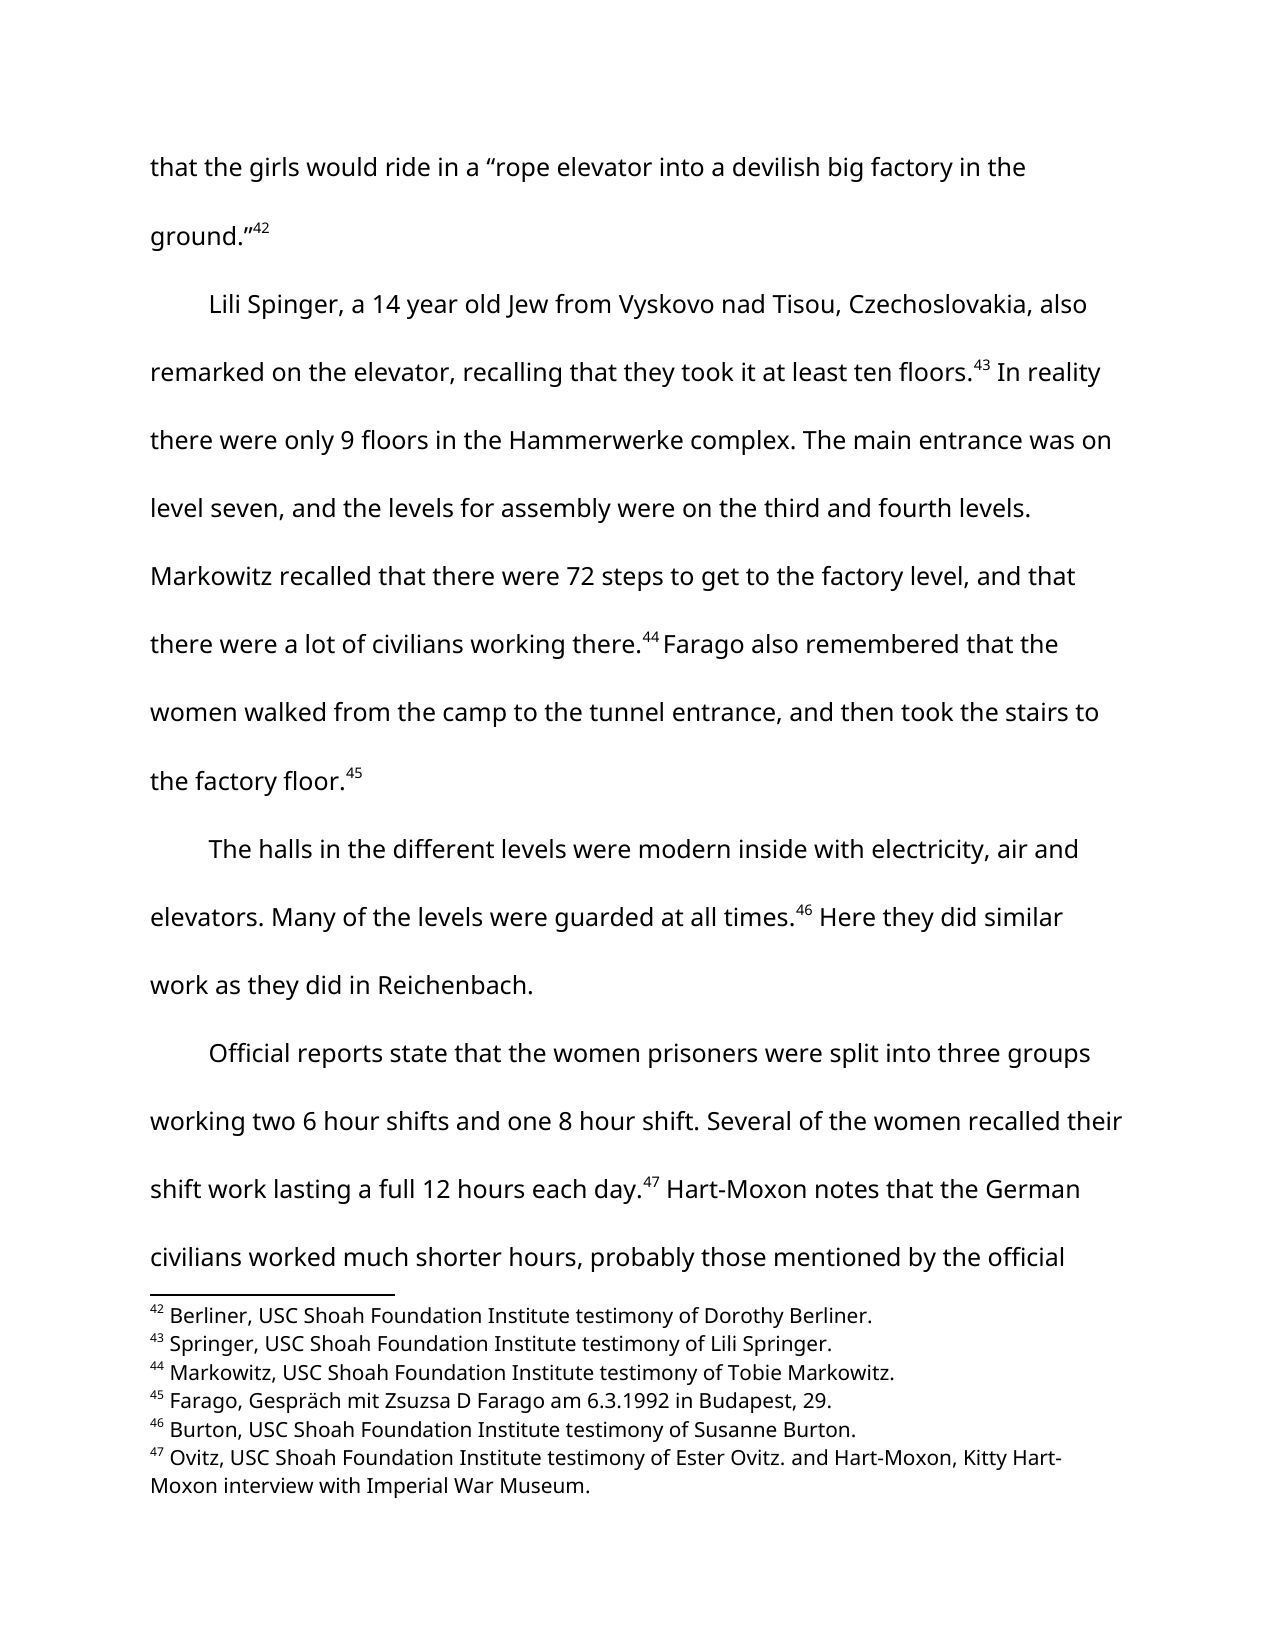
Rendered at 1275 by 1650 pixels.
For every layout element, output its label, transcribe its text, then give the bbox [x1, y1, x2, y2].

text Markowitz recalled that there were 72 steps to get to the factory level, and that there were a lot of civilians working there. Farago also remembered that the women walked from the camp to the tunnel entrance, and then took the stairs to the factory floor. [150, 559, 1125, 797]
text Lili Spinger, a 14 year old Jew from Vyskovo nad Tisou, Czechoslovakia, also remarked on the elevator, recalling that they took it at least ten floors. In reality there were only 9 floors in the Hammerwerke complex. The main entrance was on level seven, and the levels for assembly were on the third and fourth levels. [150, 286, 1125, 525]
text Farago, Gespräch mit Zsuzsa D Farago am 6.3.1992 in Budapest, 29. [150, 1386, 1125, 1415]
text Markowitz, USC Shoah Foundation Institute testimony of Tobie Markowitz. [150, 1358, 1125, 1386]
text The halls in the different levels were modern inside with electricity, air and elevators. Many of the levels were guarded at all times. Here they did similar work as they did in Reichenbach. [150, 831, 1125, 1002]
text Berliner, USC Shoah Foundation Institute testimony of Dorothy Berliner. [150, 1301, 1125, 1329]
text Springer, USC Shoah Foundation Institute testimony of Lili Springer. [150, 1329, 1125, 1358]
text Burton, USC Shoah Foundation Institute testimony of Susanne Burton. [150, 1415, 1125, 1443]
text that the girls would ride in a “rope elevator into a devilish big factory in the ground.” [150, 150, 1125, 252]
text Official reports state that the women prisoners were split into three groups working two 6 hour shifts and one 8 hour shift. Several of the women recalled their shift work lasting a full 12 hours each day. Hart-Moxon notes that the German civilians worked much shorter hours, probably those mentioned by the official [150, 1036, 1125, 1274]
text Ovitz, USC Shoah Foundation Institute testimony of Ester Ovitz. and Hart-Moxon, Kitty Hart-Moxon interview with Imperial War Museum. [150, 1443, 1125, 1500]
